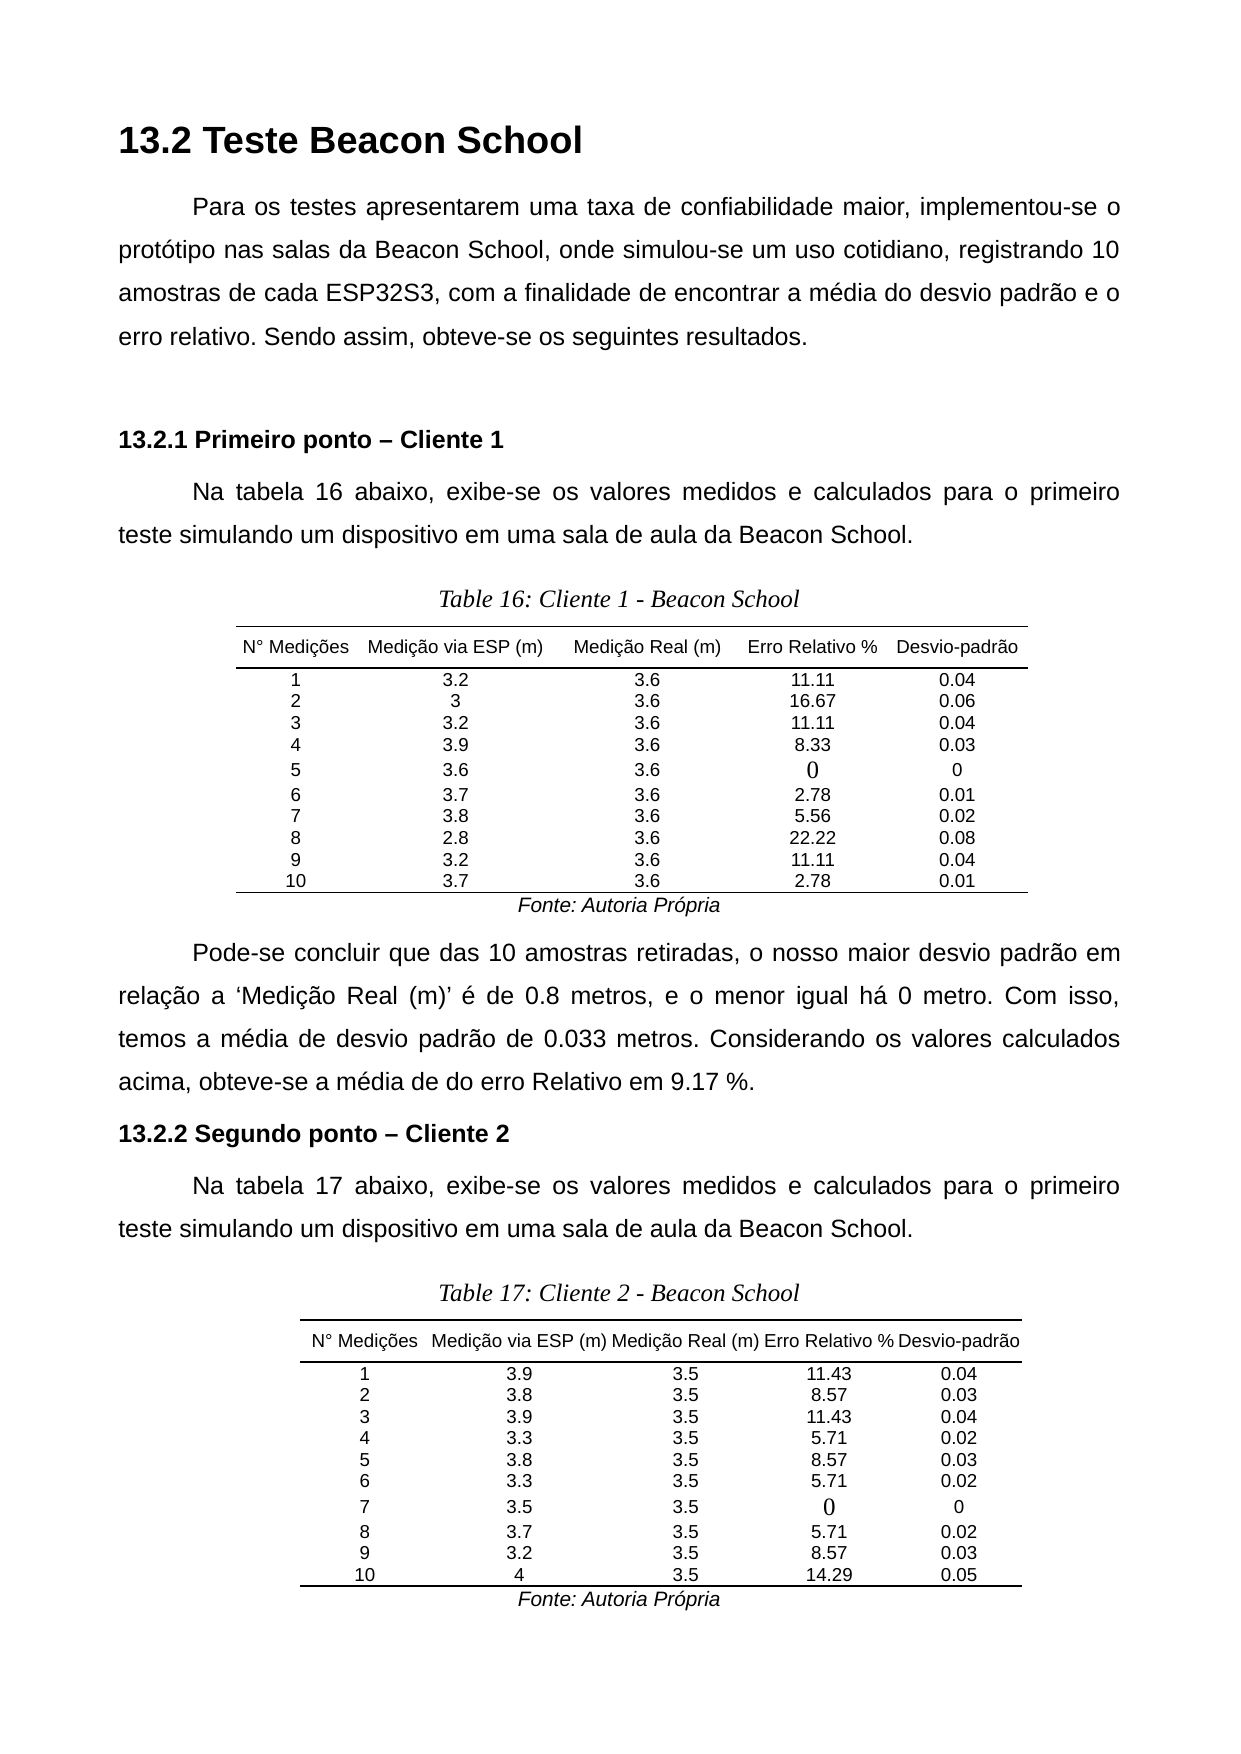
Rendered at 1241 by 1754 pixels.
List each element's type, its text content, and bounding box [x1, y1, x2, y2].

table_header N° Medições [236, 627, 355, 667]
table_cell 3.5 [609, 1470, 762, 1492]
table_cell 3.6 [556, 827, 739, 848]
table_cell 3.5 [609, 1406, 762, 1427]
table_cell 0.04 [886, 669, 1028, 690]
table_cell 3.6 [556, 734, 739, 755]
table_cell 1 [236, 669, 355, 690]
table_header Desvio-padrão [896, 1321, 1022, 1361]
table_cell 3.2 [430, 1542, 608, 1564]
table_cell 11.11 [739, 712, 886, 733]
table_cell 5.56 [739, 805, 886, 827]
table_cell 11.43 [762, 1363, 896, 1384]
table_cell 11.11 [739, 669, 886, 690]
table_cell 5.71 [762, 1470, 896, 1492]
table_cell 0.04 [896, 1406, 1022, 1427]
table_cell 3.6 [556, 870, 739, 892]
table_cell 11.43 [762, 1406, 896, 1427]
table_cell 3.6 [556, 784, 739, 805]
text Table 16: Cliente 1 - Beacon School [118, 584, 1122, 613]
table_cell 5 [300, 1449, 430, 1470]
table_cell 2 [236, 690, 355, 712]
table_cell 3.9 [430, 1363, 608, 1384]
table_cell 3.6 [556, 849, 739, 870]
table_cell 8 [300, 1521, 430, 1542]
table_cell 16.67 [739, 690, 886, 712]
table_cell 1 [300, 1363, 430, 1384]
table_cell 5.71 [762, 1521, 896, 1542]
table_header Medição via ESP (m) [430, 1321, 608, 1361]
text Table 17: Cliente 2 - Beacon School [118, 1278, 1122, 1307]
table_cell 0.03 [896, 1542, 1022, 1564]
text Para os testes apresentarem uma taxa de confiabilidade maior, implementou-se o protótipo nas salas da Beacon School, onde simulou-se um uso cotidiano, registrando 10 amostras de cada ESP32S3, com a finalidade de encontrar a média do desvio padrão e o erro relativo. Sendo assim, obteve-se os seguintes resultados. [118, 192, 1122, 350]
table_cell 2.78 [739, 784, 886, 805]
table_cell 3 [236, 712, 355, 733]
table_cell 3.6 [556, 690, 739, 712]
table_cell 0.02 [896, 1521, 1022, 1542]
text Na tabela 17 abaixo, exibe-se os valores medidos e calculados para o primeiro teste simulando um dispositivo em uma sala de aula da Beacon School. [118, 1171, 1122, 1242]
table_cell 3.5 [609, 1449, 762, 1470]
table_cell 0.03 [886, 734, 1028, 755]
table_cell 3 [300, 1406, 430, 1427]
table_cell 4 [300, 1427, 430, 1449]
table_cell 3.6 [556, 669, 739, 690]
table_cell 5.71 [762, 1427, 896, 1449]
table_cell 0.03 [896, 1384, 1022, 1406]
table_cell 9 [236, 849, 355, 870]
table_cell 3.7 [355, 784, 556, 805]
table_cell 0.02 [896, 1470, 1022, 1492]
table_cell 0 [886, 755, 1028, 784]
table_cell 0.03 [896, 1449, 1022, 1470]
table_header Medição Real (m) [609, 1321, 762, 1361]
table_cell 3.8 [430, 1384, 608, 1406]
text Fonte: Autoria Própria [118, 893, 1122, 917]
table_cell 2.8 [355, 827, 556, 848]
table_cell 8 [236, 827, 355, 848]
table_cell 0.08 [886, 827, 1028, 848]
table_cell 7 [236, 805, 355, 827]
table_cell 3.6 [556, 805, 739, 827]
table_cell 3.3 [430, 1427, 608, 1449]
table_cell 7 [300, 1492, 430, 1521]
table_cell 3.6 [355, 755, 556, 784]
table_cell 0.02 [896, 1427, 1022, 1449]
table_cell 0 [762, 1492, 896, 1521]
table_cell 3.6 [556, 755, 739, 784]
table_cell 0.04 [886, 849, 1028, 870]
table_header Erro Relativo % [739, 627, 886, 667]
table_cell 3.9 [355, 734, 556, 755]
subtitle 13.2 Teste Beacon School [118, 118, 1122, 162]
table_cell 0.06 [886, 690, 1028, 712]
table_cell 3.5 [609, 1427, 762, 1449]
table_cell 3.9 [430, 1406, 608, 1427]
table_cell 3.5 [609, 1363, 762, 1384]
table_cell 4 [430, 1564, 608, 1585]
table_cell 3.8 [355, 805, 556, 827]
table_cell 8.57 [762, 1384, 896, 1406]
table_cell 3.5 [609, 1384, 762, 1406]
table_cell 11.11 [739, 849, 886, 870]
table_cell 8.57 [762, 1542, 896, 1564]
table_cell 3.5 [609, 1542, 762, 1564]
table_cell 4 [236, 734, 355, 755]
table_cell 0 [896, 1492, 1022, 1521]
table_cell 3.5 [609, 1521, 762, 1542]
table_cell 14.29 [762, 1564, 896, 1585]
table_cell 10 [236, 870, 355, 892]
table_cell 0.04 [896, 1363, 1022, 1384]
table_cell 6 [236, 784, 355, 805]
table_cell 3.6 [556, 712, 739, 733]
table_cell 0.01 [886, 784, 1028, 805]
table_header Erro Relativo % [762, 1321, 896, 1361]
table_cell 3.2 [355, 669, 556, 690]
table_cell 0.05 [896, 1564, 1022, 1585]
table_cell 3.2 [355, 712, 556, 733]
table_cell 2.78 [739, 870, 886, 892]
table_header Desvio-padrão [886, 627, 1028, 667]
table_cell 8.33 [739, 734, 886, 755]
table_cell 3.5 [609, 1492, 762, 1521]
table_cell 22.22 [739, 827, 886, 848]
table_cell 9 [300, 1542, 430, 1564]
table_cell 3.8 [430, 1449, 608, 1470]
table_cell 5 [236, 755, 355, 784]
table_cell 2 [300, 1384, 430, 1406]
text Na tabela 16 abaixo, exibe-se os valores medidos e calculados para o primeiro teste simulando um dispositivo em uma sala de aula da Beacon School. [118, 477, 1122, 549]
subtitle 13.2.1 Primeiro ponto – Cliente 1 [118, 425, 1122, 454]
table_cell 3.7 [430, 1521, 608, 1542]
table_cell 3.7 [355, 870, 556, 892]
table_cell 8.57 [762, 1449, 896, 1470]
table_header Medição Real (m) [556, 627, 739, 667]
table_cell 3.2 [355, 849, 556, 870]
table_cell 3.5 [609, 1564, 762, 1585]
table_cell 0.04 [886, 712, 1028, 733]
text Fonte: Autoria Própria [118, 1587, 1122, 1611]
table_cell 0.02 [886, 805, 1028, 827]
table_header N° Medições [300, 1321, 430, 1361]
table_cell 10 [300, 1564, 430, 1585]
table_header Medição via ESP (m) [355, 627, 556, 667]
table_cell 3.3 [430, 1470, 608, 1492]
table_cell 0.01 [886, 870, 1028, 892]
table_cell 3 [355, 690, 556, 712]
table_cell 3.5 [430, 1492, 608, 1521]
text Pode-se concluir que das 10 amostras retiradas, o nosso maior desvio padrão em relação a ‘Medição Real (m)’ é de 0.8 metros, e o menor igual há 0 metro. Com isso, temos a média de desvio padrão de 0.033 metros. Considerando os valores calculados acima, obteve-se a média de do erro Relativo em 9.17 %. [118, 938, 1122, 1096]
subtitle 13.2.2 Segundo ponto – Cliente 2 [118, 1119, 1122, 1148]
table_cell 6 [300, 1470, 430, 1492]
table_cell 0 [739, 755, 886, 784]
